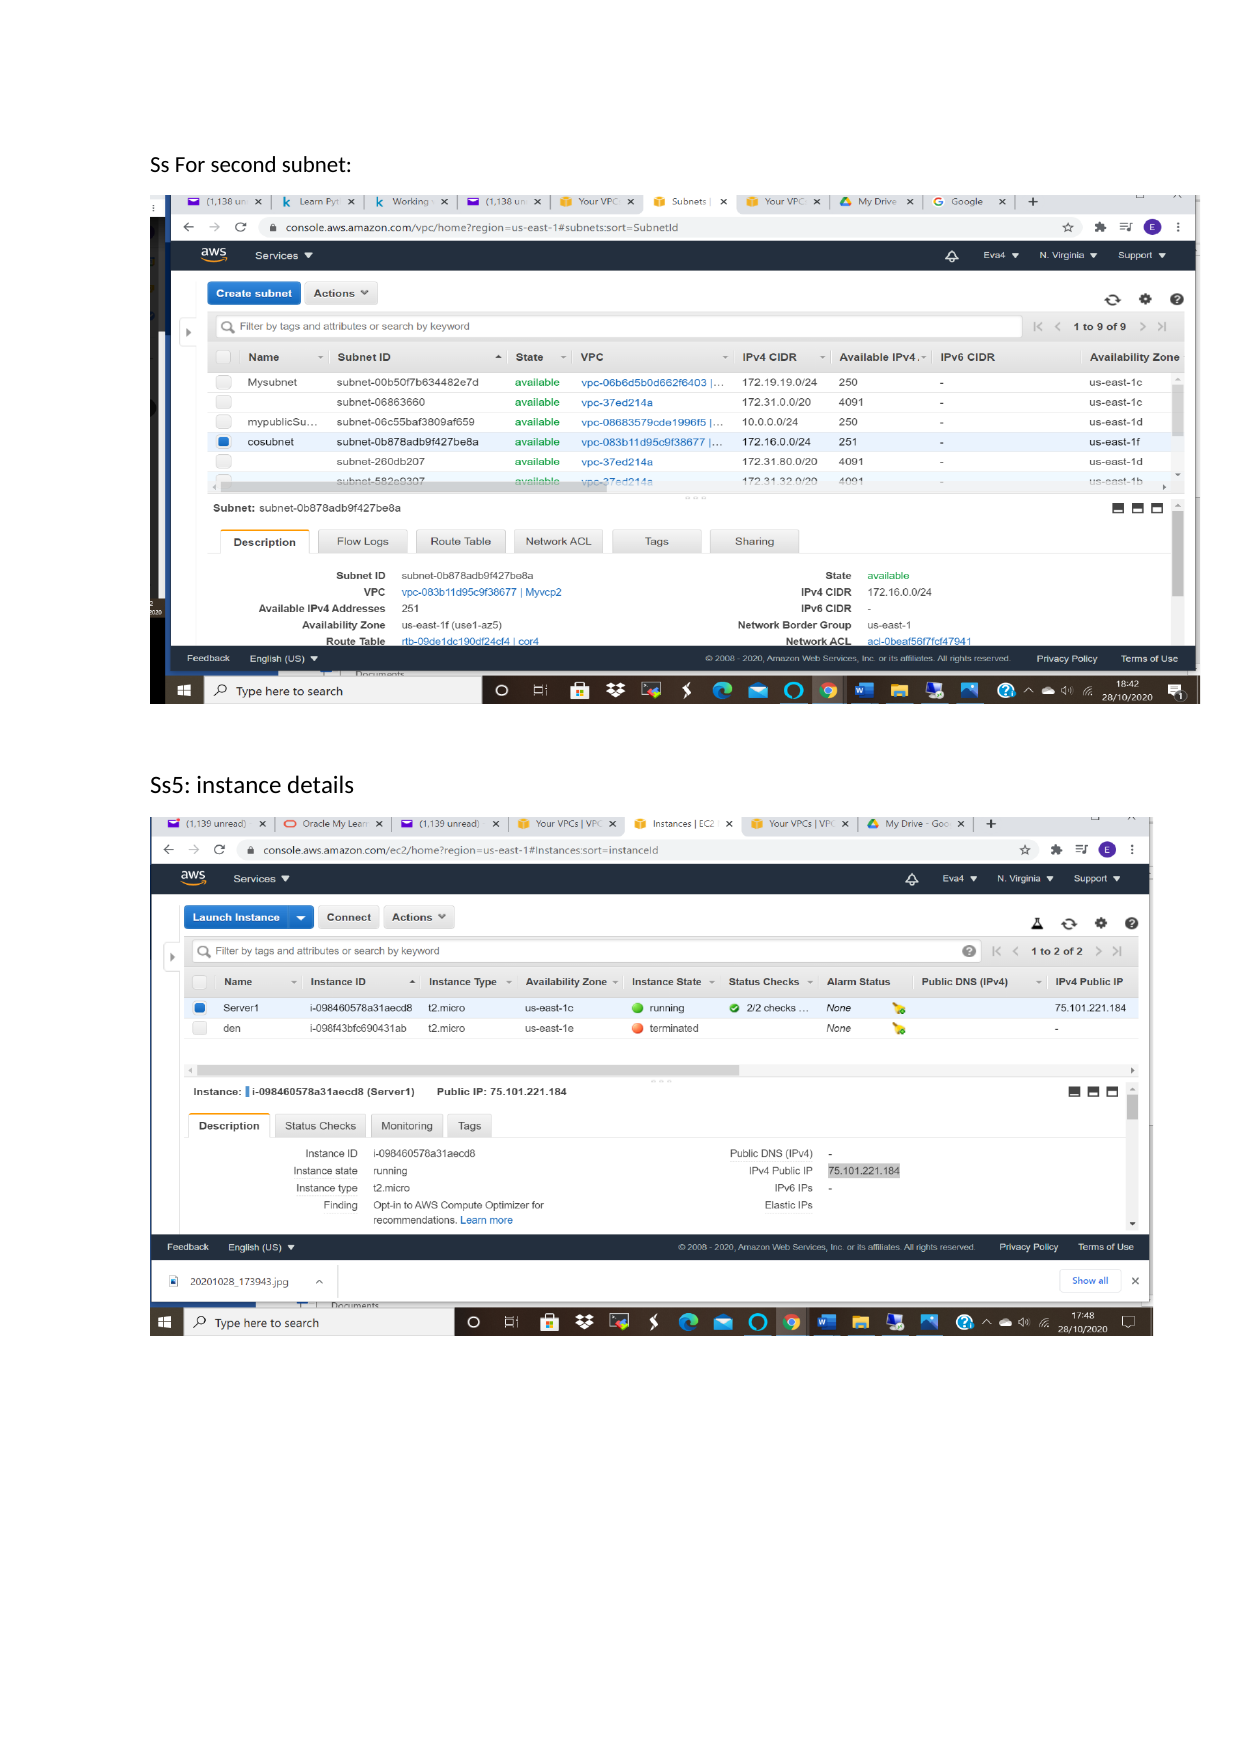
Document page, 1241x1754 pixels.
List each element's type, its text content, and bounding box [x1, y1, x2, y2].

text Ss5: instance details [150, 769, 1090, 800]
text Ss For second subnet: [150, 150, 1090, 178]
